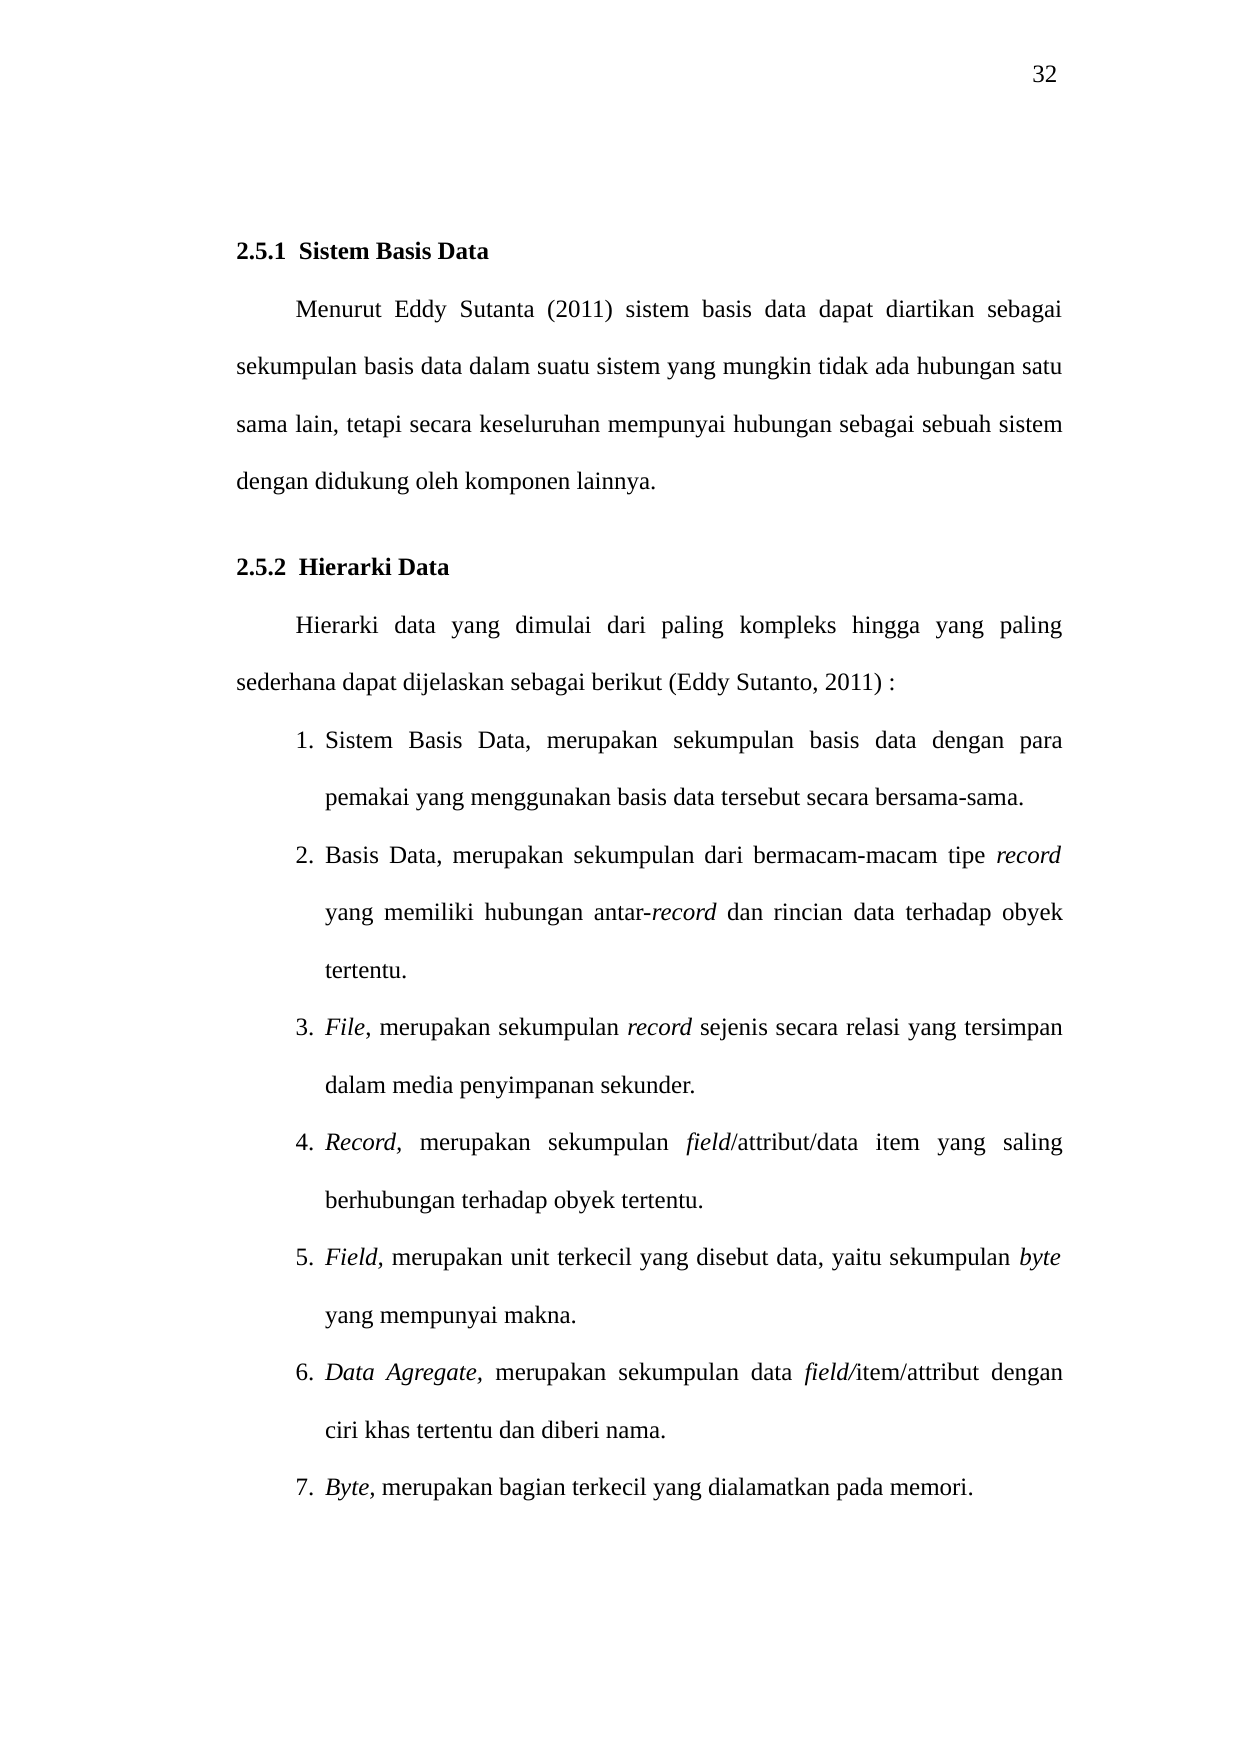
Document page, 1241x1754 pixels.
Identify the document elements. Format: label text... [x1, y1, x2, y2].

subtitle Hierarki Data [236, 552, 1063, 581]
list Basis Data, merupakan sekumpulan dari bermacam-macam tipe record yang memiliki hubungan antar-record dan rincian data terhadap obyek tertentu. [295, 840, 1063, 984]
list Sistem Basis Data, merupakan sekumpulan basis data dengan para pemakai yang menggunakan basis data tersebut secara bersama-sama. [295, 725, 1063, 811]
text Menurut Eddy Sutanta (2011) sistem basis data dapat diartikan sebagai sekumpulan basis data dalam suatu sistem yang mungkin tidak ada hubungan satu sama lain, tetapi secara keseluruhan mempunyai hubungan sebagai sebuah sistem dengan didukung oleh komponen lainnya. [236, 294, 1063, 495]
subtitle Sistem Basis Data [236, 236, 1063, 265]
list Record, merupakan sekumpulan field/attribut/data item yang saling berhubungan terhadap obyek tertentu. [295, 1127, 1063, 1214]
list File, merupakan sekumpulan record sejenis secara relasi yang tersimpan dalam media penyimpanan sekunder. [295, 1012, 1063, 1099]
list Field, merupakan unit terkecil yang disebut data, yaitu sekumpulan byte yang mempunyai makna. [295, 1242, 1063, 1329]
list Data Agregate, merupakan sekumpulan data field/item/attribut dengan ciri khas tertentu dan diberi nama. [295, 1357, 1063, 1444]
text Hierarki data yang dimulai dari paling kompleks hingga yang paling sederhana dapat dijelaskan sebagai berikut (Eddy Sutanto, 2011) : [236, 610, 1063, 696]
list Byte, merupakan bagian terkecil yang dialamatkan pada memori. [295, 1472, 1063, 1501]
